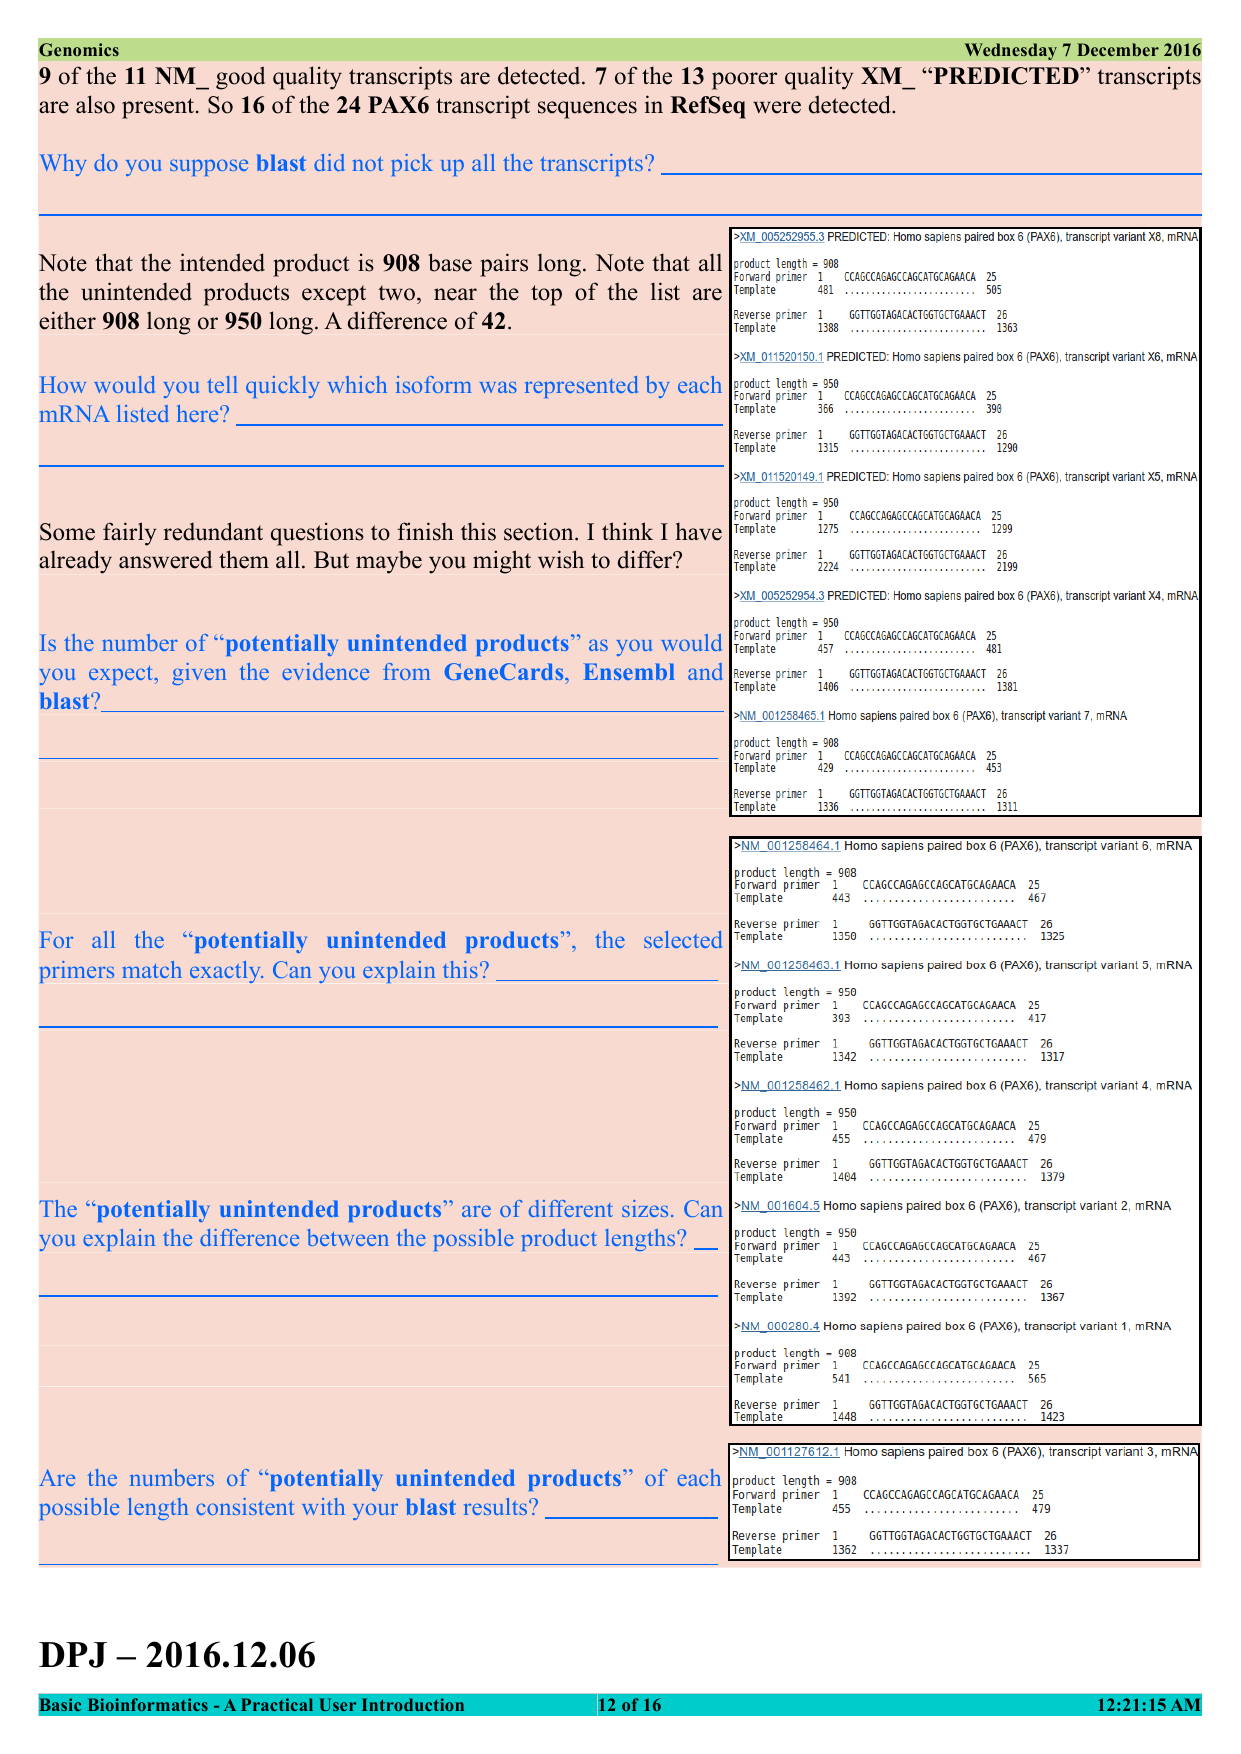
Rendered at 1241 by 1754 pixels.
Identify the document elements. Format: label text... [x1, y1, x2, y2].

text 9 of the 11 NM_ good quality transcripts are detected. 7 of the 13 poorer quality XM_ “PREDICTED” transcripts are also present. So 16 of the 24 PAX6 transcript sequences in RefSeq were detected. [38, 61, 1202, 119]
text Some fairly redundant questions to finish this section. I think I have already answered them all. But maybe you might wish to differ? [38, 516, 729, 574]
text For all the “potentially unintended products”, the selected primers match exactly. Can you explain this? [38, 925, 729, 983]
text The “potentially unintended products” are of different sizes. Can you explain the difference between the possible product lengths? [38, 1194, 729, 1252]
text Note that the intended product is 908 base pairs long. Note that all the unintended products except two, near the top of the list are either 908 long or 950 long. A difference of 42. [38, 247, 729, 335]
text Are the numbers of “potentially unintended products” of each possible length consistent with your blast results? [38, 1463, 728, 1521]
picture [730, 1445, 1198, 1559]
text How would you tell quickly which isoform was represented by each mRNA listed here? [38, 370, 729, 428]
text Is the number of “potentially unintended products” as you would you expect, given the evidence from GeneCards, Ensembl and blast? [38, 628, 729, 715]
picture [732, 839, 1199, 1424]
text DPJ – 2016.12.06 [38, 1632, 1202, 1675]
text Why do you suppose blast did not pick up all the transcripts? [38, 148, 1202, 177]
picture [732, 229, 1199, 815]
